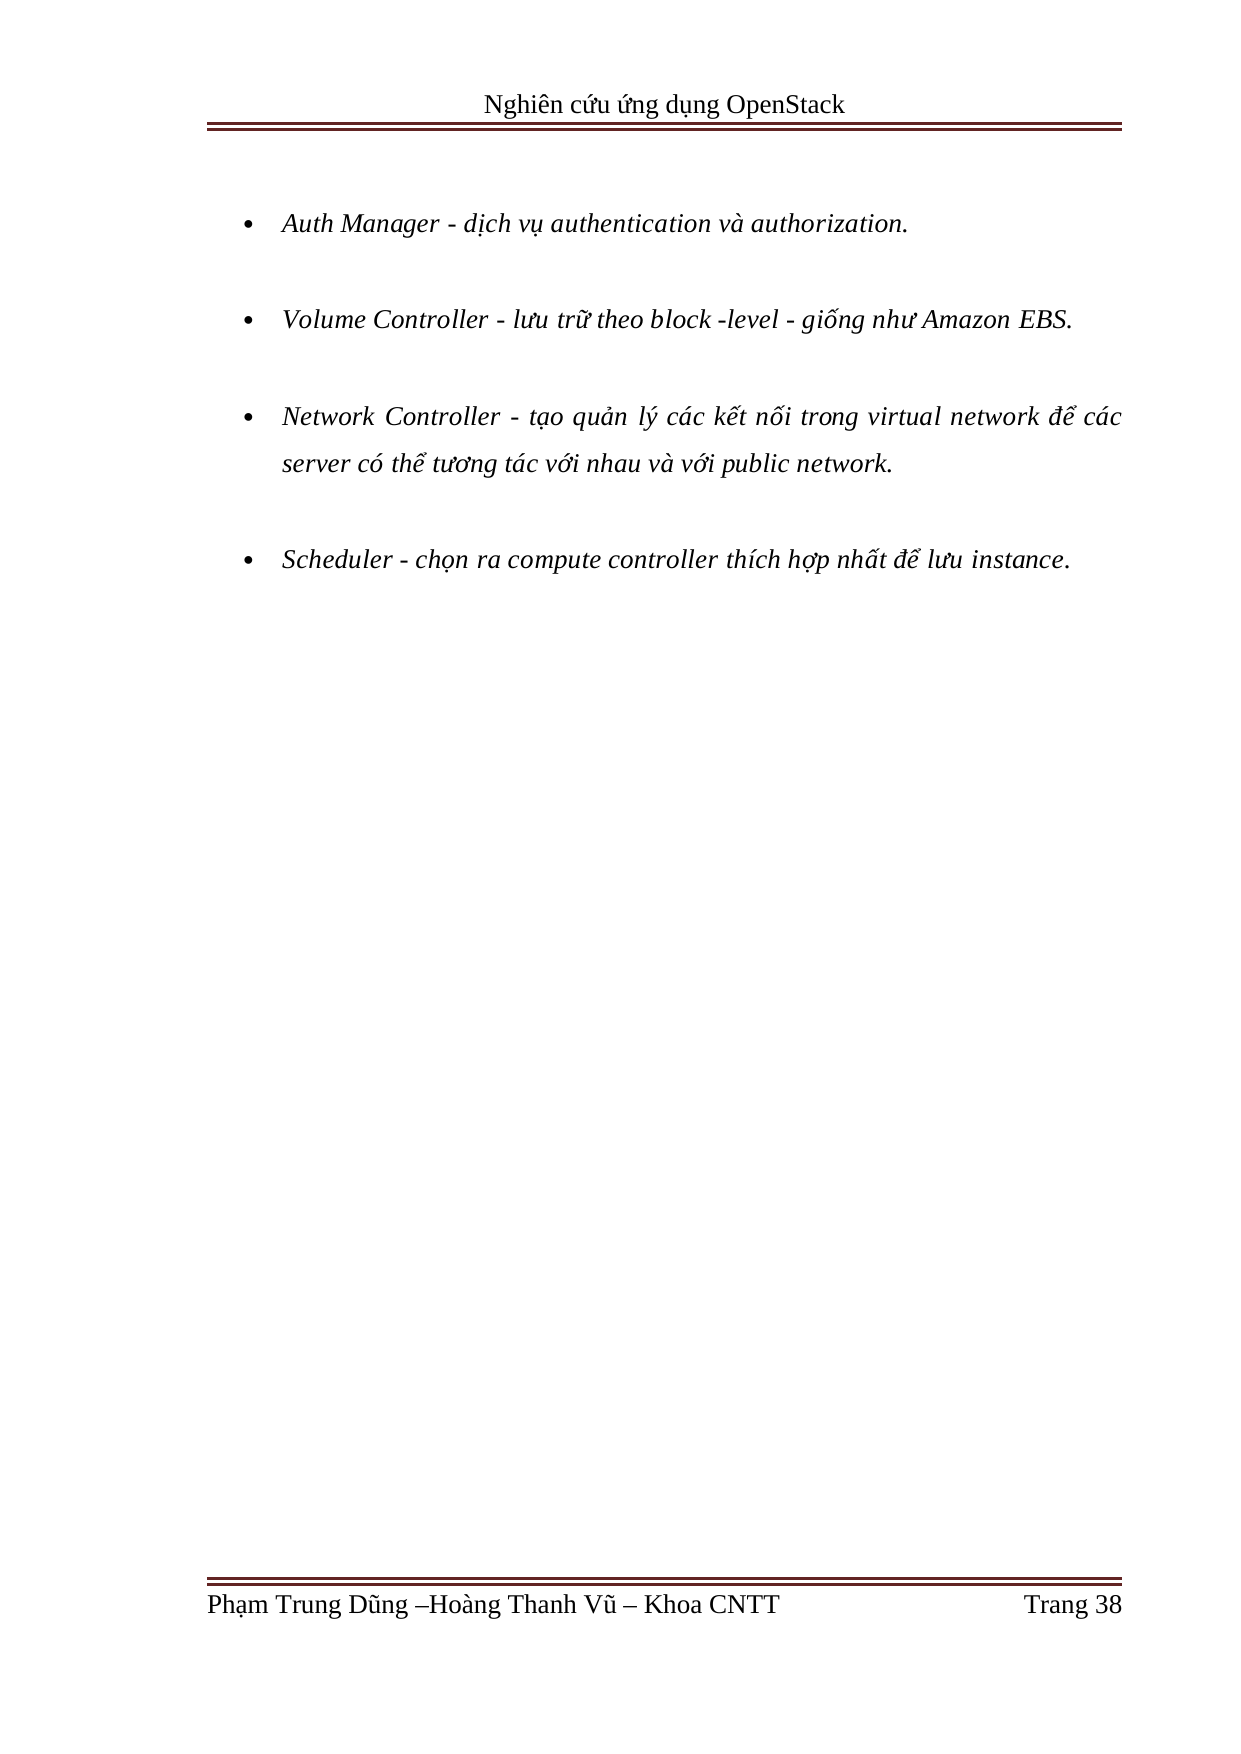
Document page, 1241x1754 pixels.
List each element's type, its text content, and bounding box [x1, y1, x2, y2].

list Volume Controller - lưu trữ theo block -level - giống như Amazon EBS. [244, 303, 1122, 334]
list Scheduler - chọn ra compute controller thích hợp nhất để lưu instance. [244, 543, 1122, 574]
list Auth Manager - dịch vụ authentication và authorization. [244, 207, 1122, 238]
list Network Controller - tạo quản lý các kết nối trong virtual network để các server có thể tương tác với nhau và với public network. [244, 400, 1122, 478]
